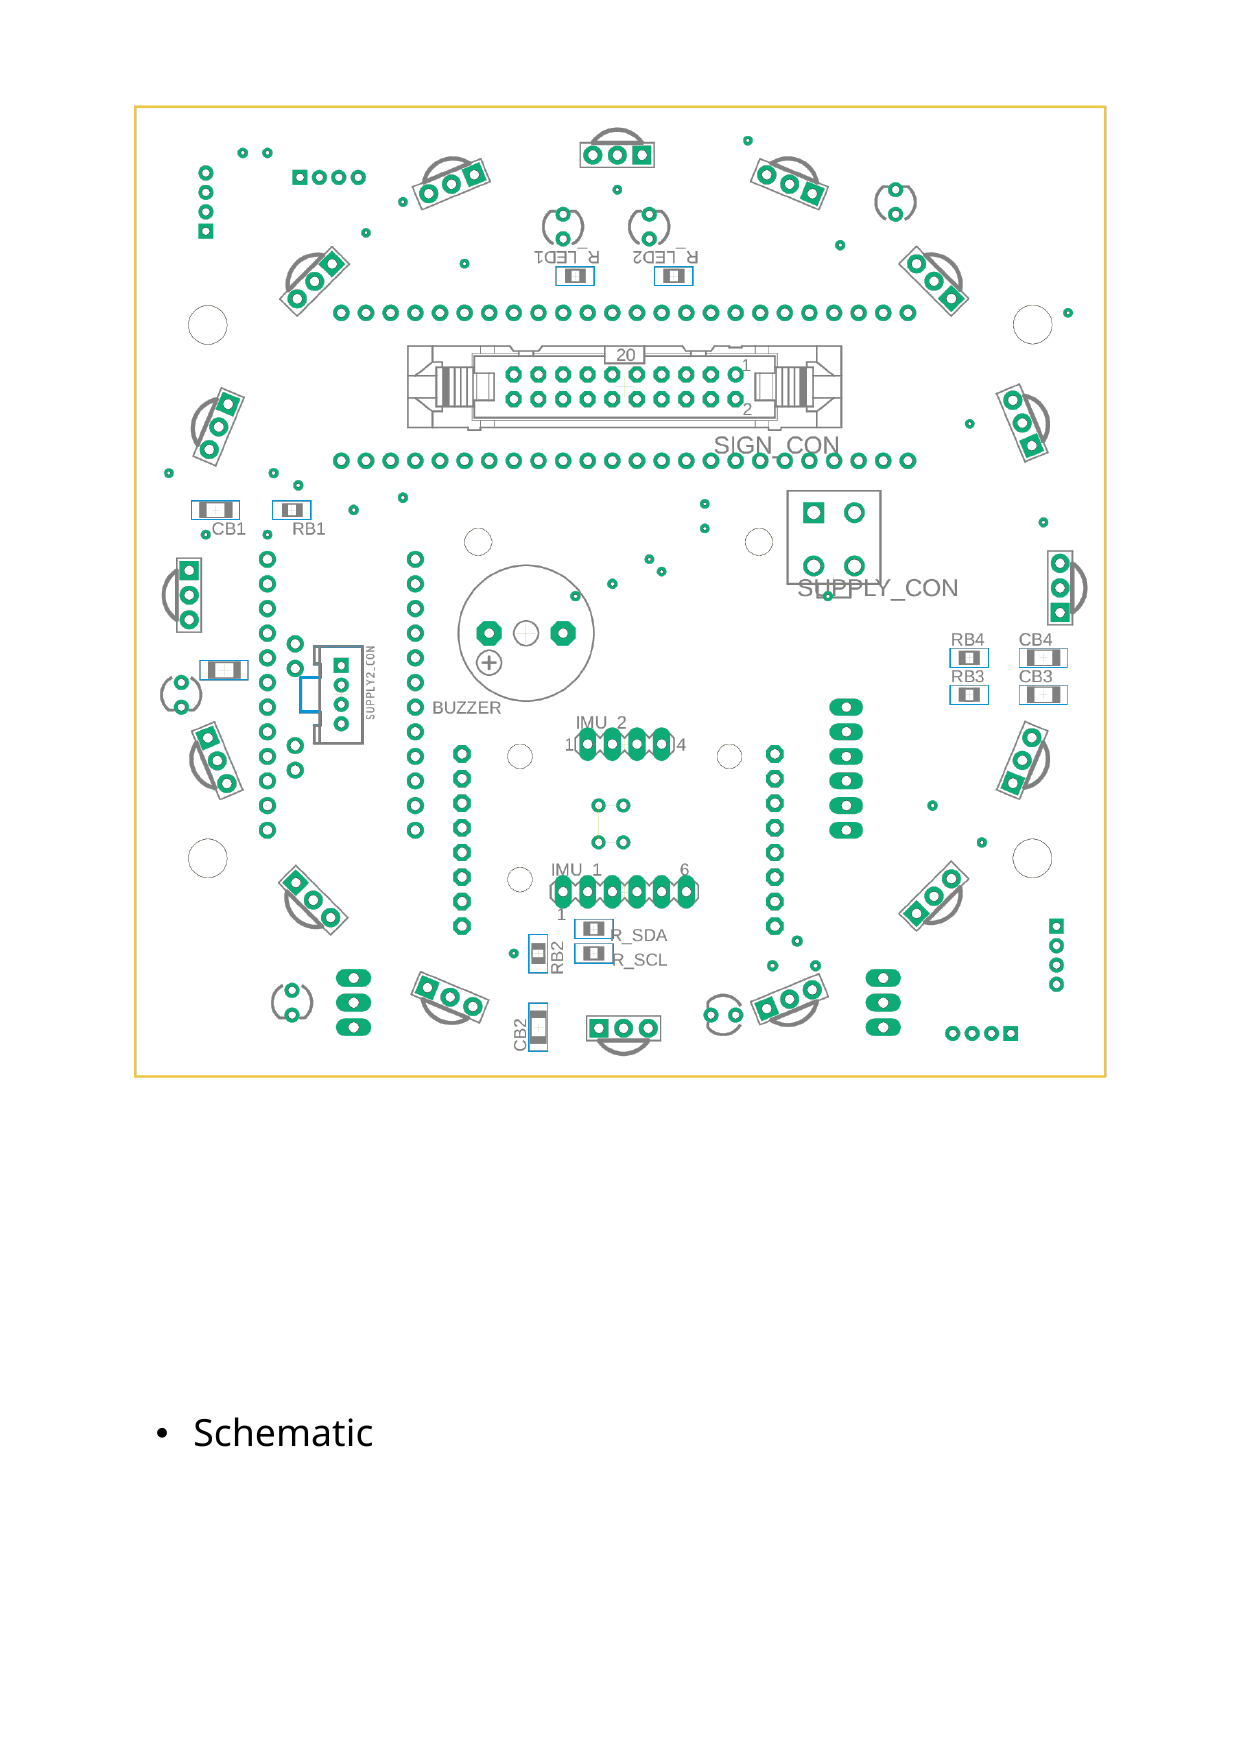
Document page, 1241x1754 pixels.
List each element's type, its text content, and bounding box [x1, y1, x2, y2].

list Schematic [156, 1407, 1122, 1458]
picture [118, 90, 1123, 1095]
